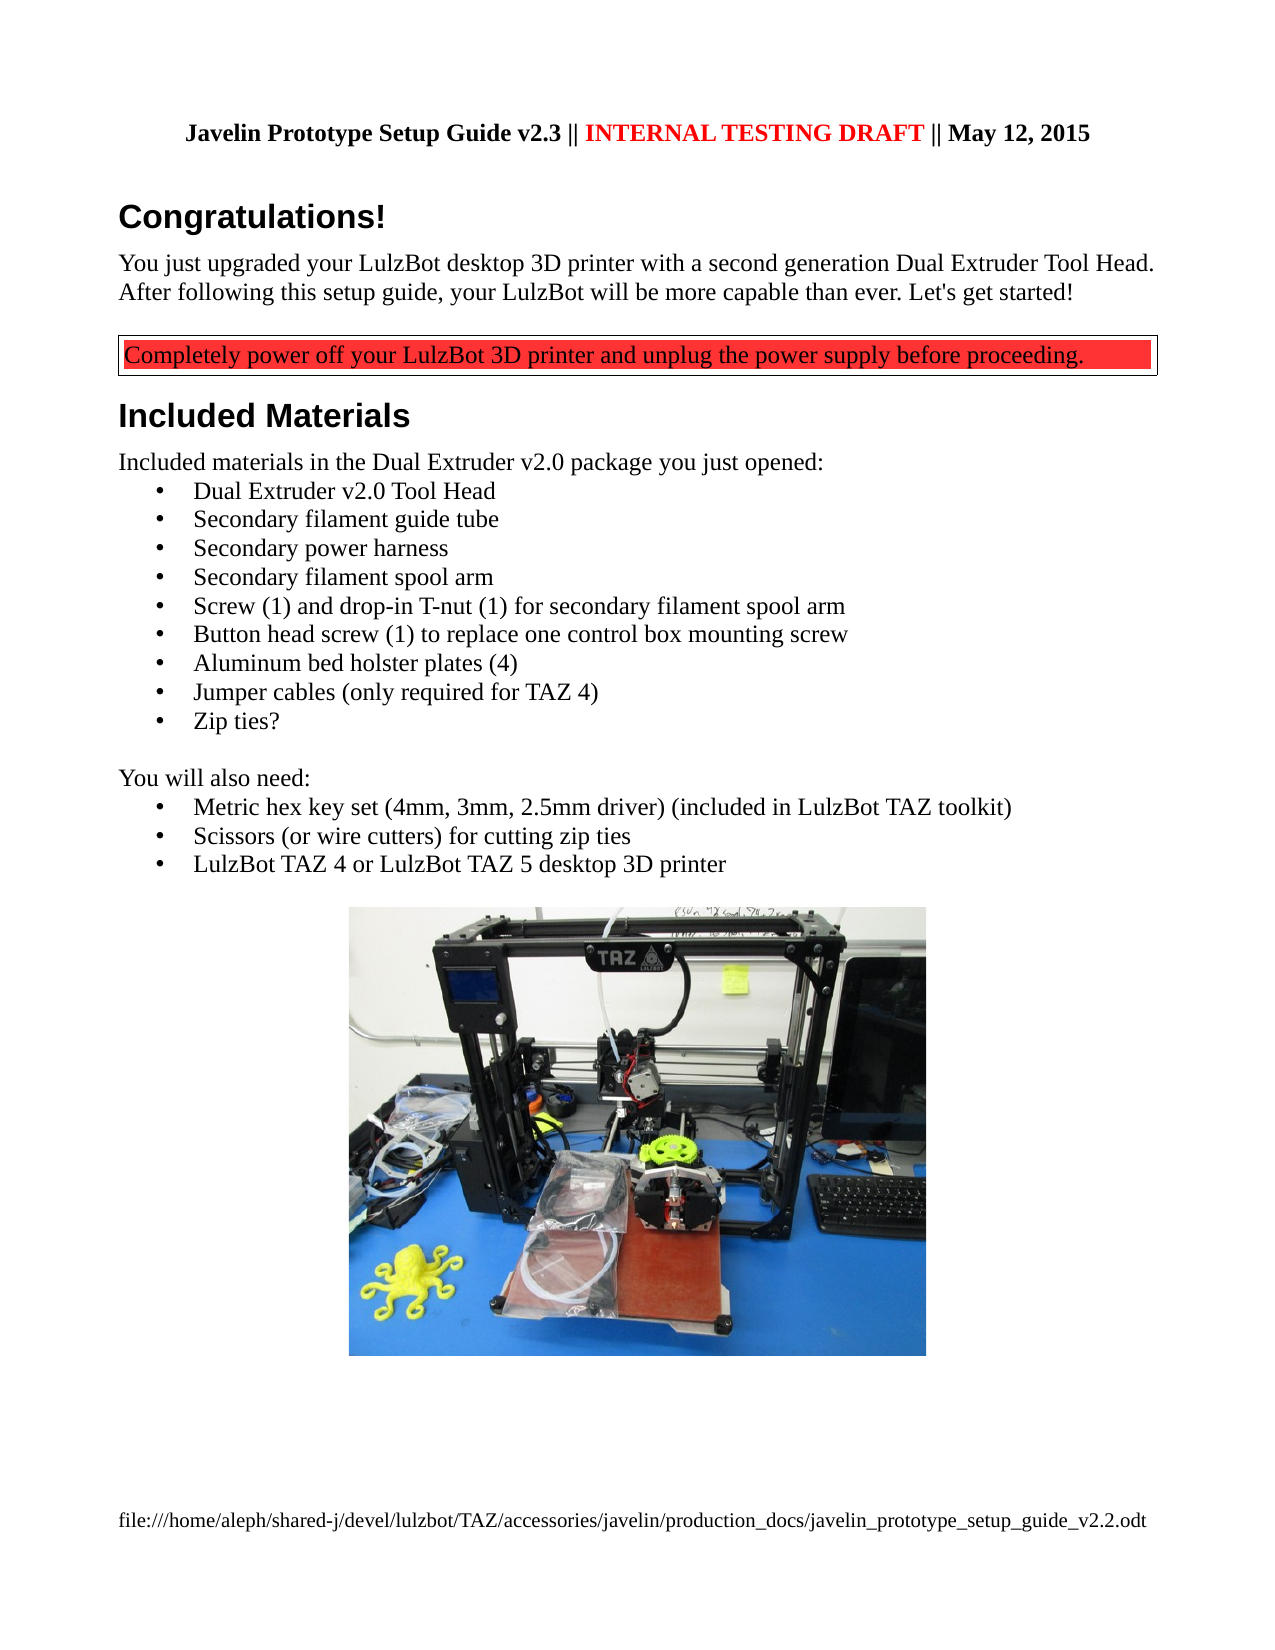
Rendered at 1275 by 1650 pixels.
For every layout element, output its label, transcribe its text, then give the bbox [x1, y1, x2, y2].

list Aluminum bed holster plates (4) [156, 648, 1157, 677]
list Button head screw (1) to replace one control box mounting screw [156, 619, 1157, 648]
text Included materials in the Dual Extruder v2.0 package you just opened: [118, 447, 1157, 476]
list Secondary filament spool arm [156, 562, 1157, 591]
list Metric hex key set (4mm, 3mm, 2.5mm driver) (included in LulzBot TAZ toolkit) [156, 792, 1157, 821]
list LulzBot TAZ 4 or LulzBot TAZ 5 desktop 3D printer [156, 849, 1157, 878]
picture [348, 907, 927, 1356]
list Scissors (or wire cutters) for cutting zip ties [156, 821, 1157, 849]
text You will also need: [118, 763, 1157, 792]
table_header Completely power off your LulzBot 3D printer and unplug the power supply before proceeding. [119, 336, 1157, 375]
text You just upgraded your LulzBot desktop 3D printer with a second generation Dual Extruder Tool Head. After following this setup guide, your LulzBot will be more capable than ever. Let's get started! [118, 248, 1157, 306]
list Secondary filament guide tube [156, 504, 1157, 533]
list Zip ties? [156, 706, 1157, 734]
list Jumper cables (only required for TAZ 4) [156, 677, 1157, 706]
list Dual Extruder v2.0 Tool Head [156, 476, 1157, 504]
list Screw (1) and drop-in T-nut (1) for secondary filament spool arm [156, 591, 1157, 619]
subtitle Congratulations! [118, 197, 1157, 236]
list Secondary power harness [156, 533, 1157, 562]
subtitle Included Materials [118, 396, 1157, 434]
